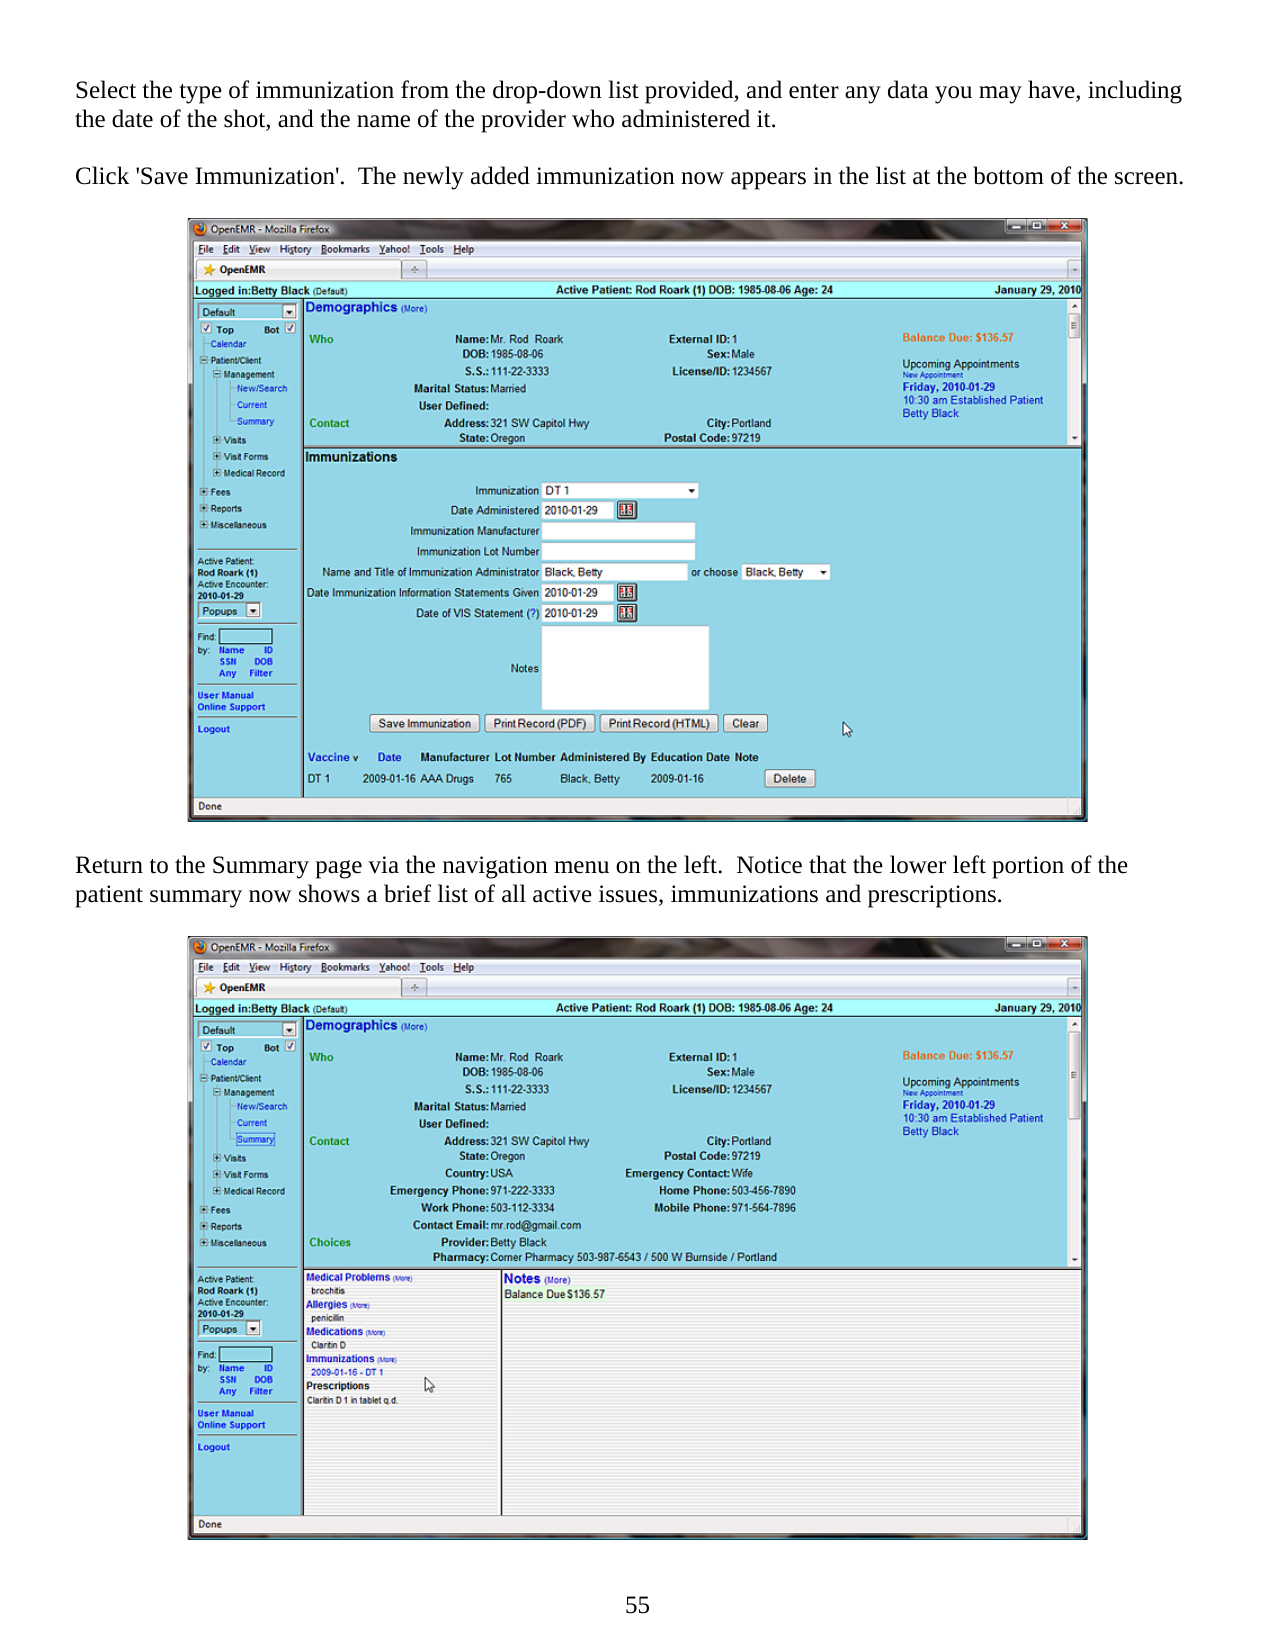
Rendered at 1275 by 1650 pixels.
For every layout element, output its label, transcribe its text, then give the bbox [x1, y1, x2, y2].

text Select the type of immunization from the drop-down list provided, and enter any data you may have, including the date of the shot, and the name of the provider who administered it. [75, 75, 1200, 132]
picture [187, 936, 1088, 1540]
text Return to the Summary page via the navigation menu on the left. Notice that the lower left portion of the patient summary now shows a brief list of all active issues, immunizations and prescriptions. [75, 851, 1200, 908]
text Click 'Save Immunization'. The newly added immunization now appears in the list at the bottom of the screen. [75, 161, 1200, 190]
picture [187, 218, 1088, 822]
